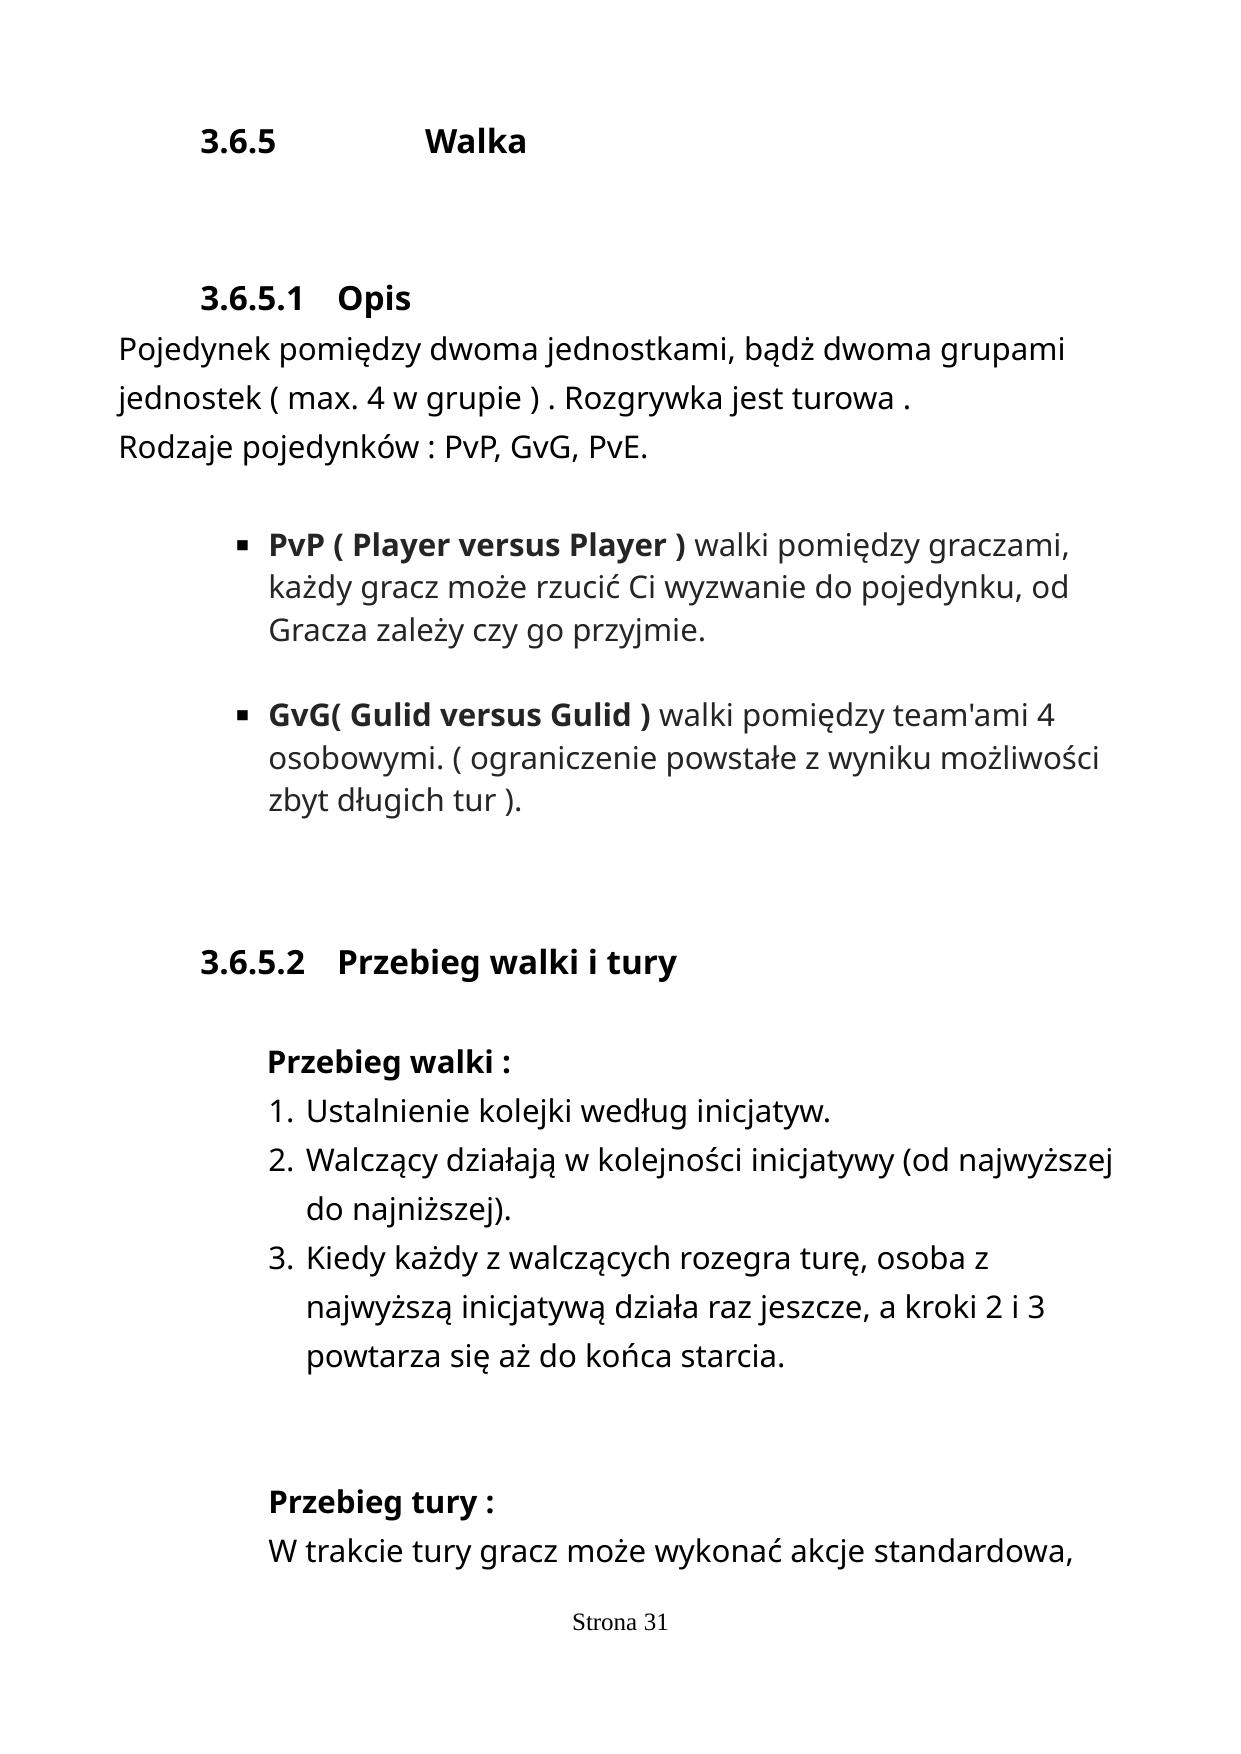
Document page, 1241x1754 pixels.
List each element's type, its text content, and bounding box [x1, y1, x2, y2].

list PvP ( Player versus Player ) walki pomiędzy graczami, każdy gracz może rzucić Ci wyzwanie do pojedynku, od Gracza zależy czy go przyjmie. [231, 523, 1122, 693]
list Walczący działają w kolejności inicjatywy (od najwyższej do najniższej). [268, 1138, 1122, 1229]
list Ustalnienie kolejki według inicjatyw. [268, 1089, 1122, 1131]
text 3.6.5.2 Przebieg walki i tury [118, 939, 1122, 984]
list GvG( Gulid versus Gulid ) walki pomiędzy team'ami 4 osobowymi. ( ograniczenie powstałe z wyniku możliwości zbyt długich tur ). [231, 693, 1122, 821]
list Kiedy każdy z walczących rozegra turę, osoba z najwyższą inicjatywą działa raz jeszcze, a kroki 2 i 3 powtarza się aż do końca starcia. [268, 1236, 1122, 1376]
list Przebieg tury : W trakcie tury gracz może wykonać akcje standardowa, [231, 1481, 1122, 1572]
text Pojedynek pomiędzy dwoma jednostkami, bądż dwoma grupami jednostek ( max. 4 w grupie ) . Rozgrywka jest turowa . Rodzaje pojedynków : PvP, GvG, PvE. [118, 327, 1122, 467]
text 3.6.5.1 Opis [118, 275, 1122, 320]
text Przebieg walki : [118, 991, 1122, 1082]
text 3.6.5 Walka [118, 118, 1122, 163]
